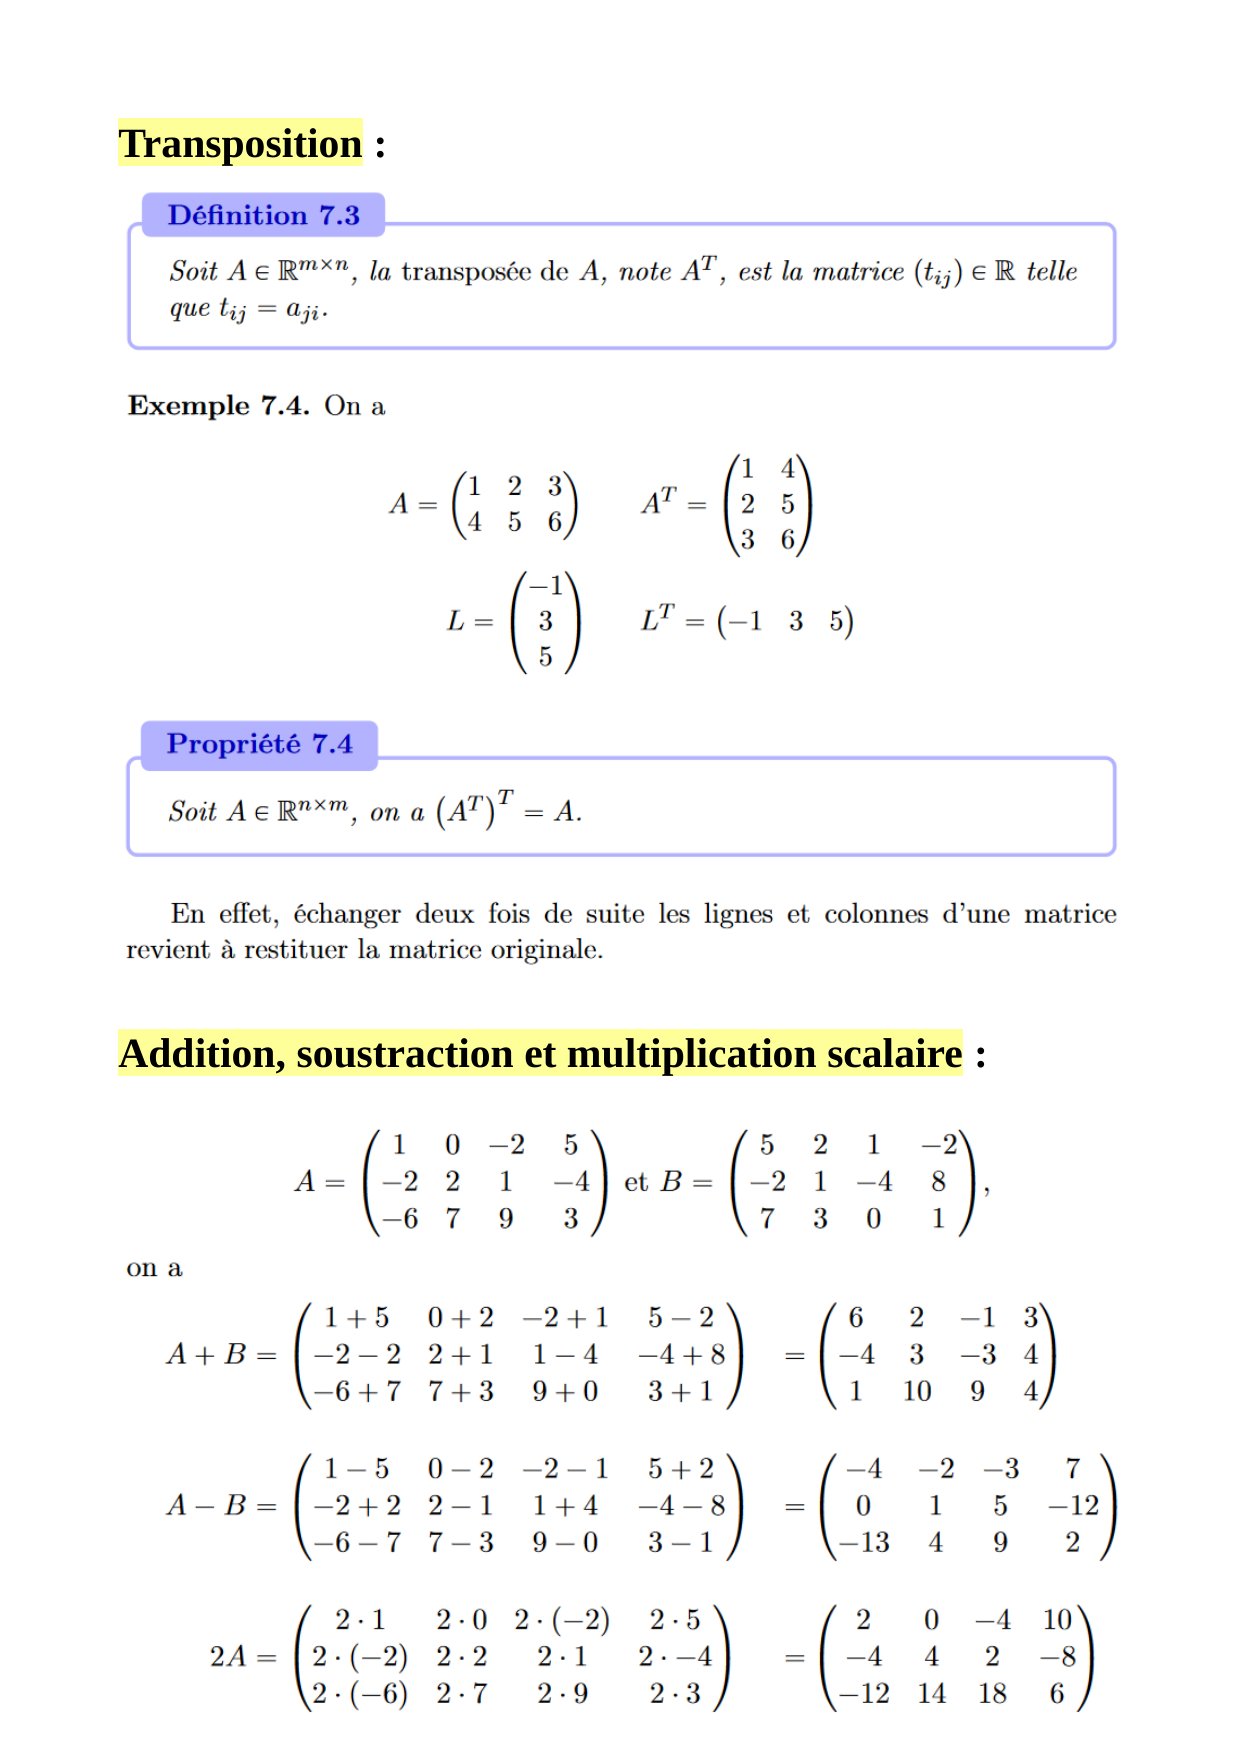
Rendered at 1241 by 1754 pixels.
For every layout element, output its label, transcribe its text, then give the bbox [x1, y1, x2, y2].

text Transposition : [118, 118, 1122, 166]
text Addition, soustraction et multiplication scalaire : [118, 1028, 1122, 1076]
